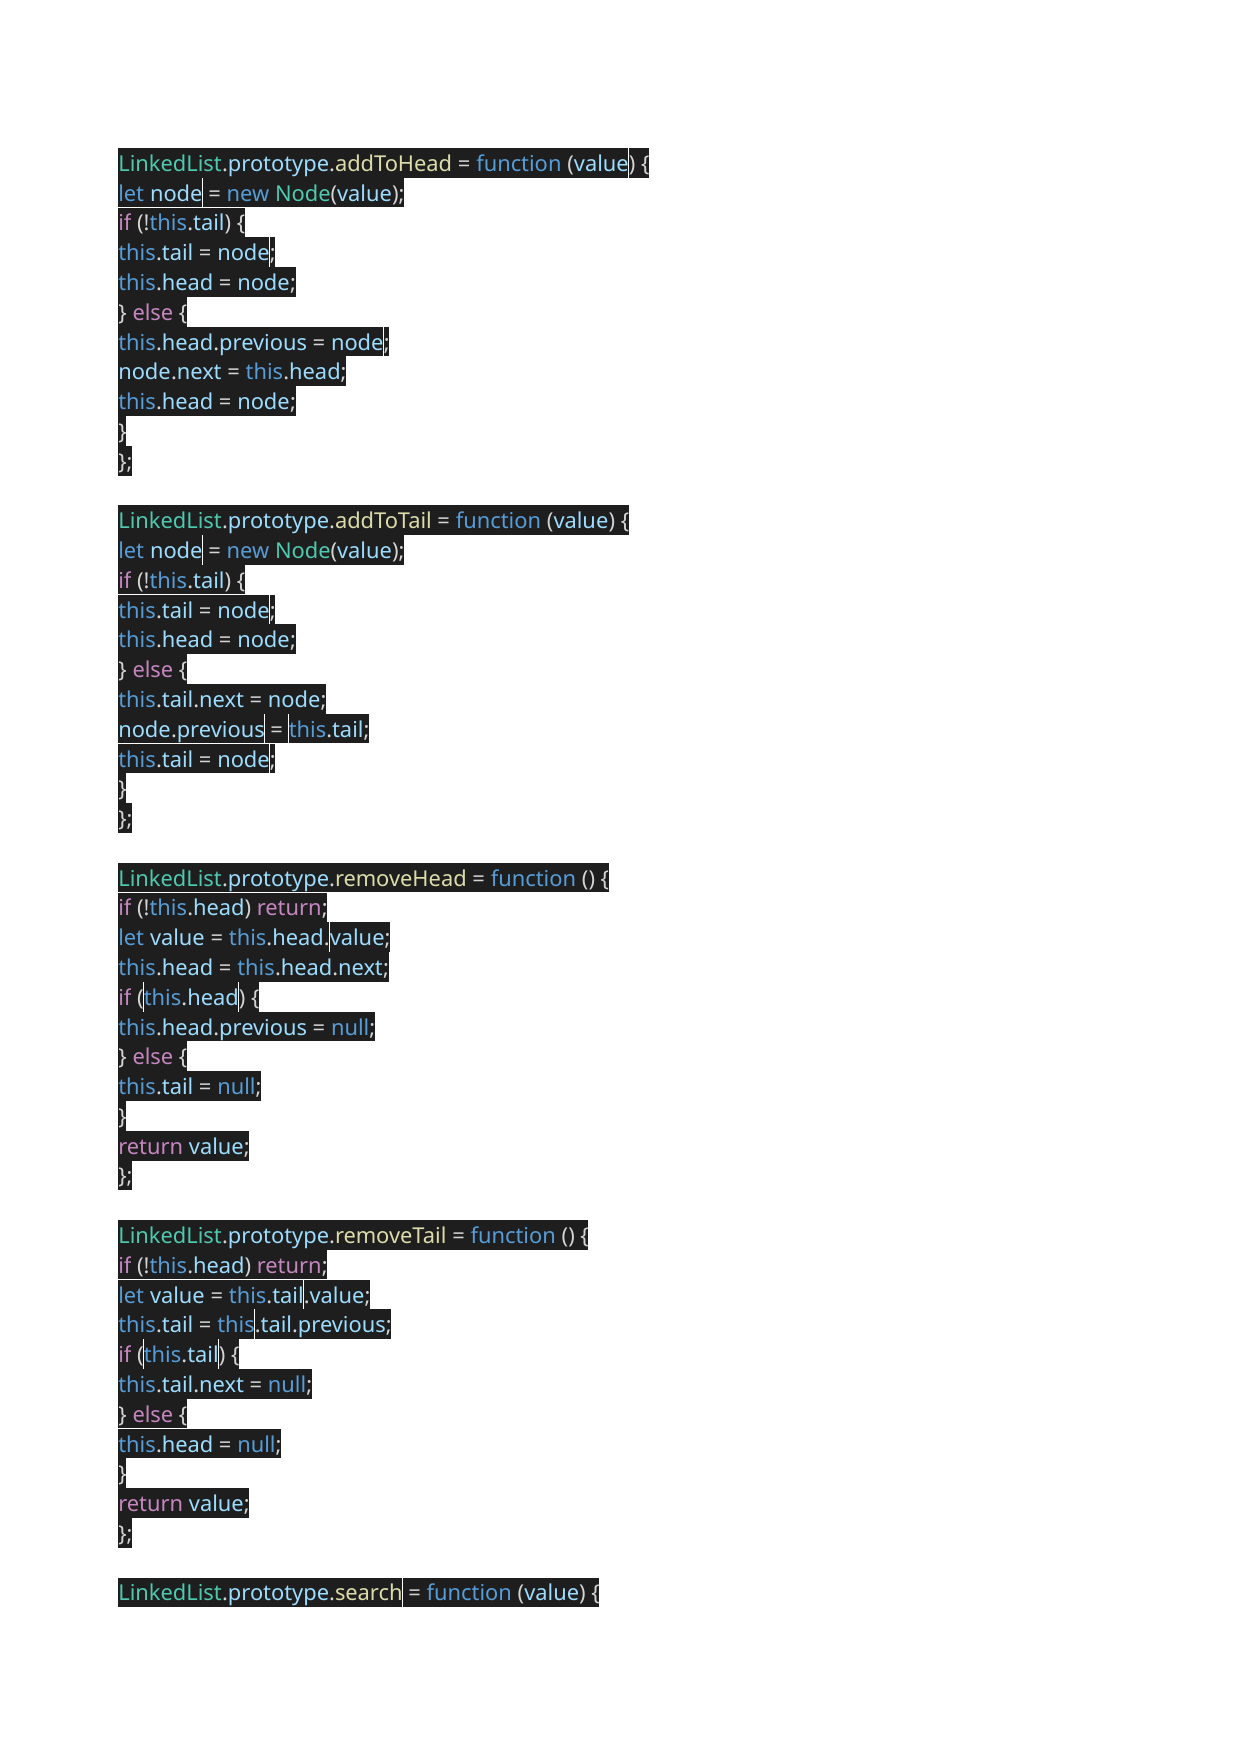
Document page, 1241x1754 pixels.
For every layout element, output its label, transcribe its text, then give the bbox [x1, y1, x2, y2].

text this.tail = node; [118, 594, 1122, 624]
text this.head.previous = node; [118, 327, 1122, 356]
text } [118, 1101, 1122, 1131]
text this.tail.next = node; [118, 684, 1122, 714]
text this.head = this.head.next; [118, 952, 1122, 982]
text LinkedList.prototype.addToHead = function (value) { [118, 148, 1122, 178]
text let node = new Node(value); [118, 178, 1122, 207]
text } [118, 773, 1122, 803]
text this.head.previous = null; [118, 1012, 1122, 1041]
text this.tail = this.tail.previous; [118, 1309, 1122, 1339]
text } else { [118, 1041, 1122, 1071]
text }; [118, 1518, 1122, 1548]
text this.head = null; [118, 1428, 1122, 1458]
text } else { [118, 654, 1122, 684]
text this.tail = null; [118, 1071, 1122, 1101]
text if (!this.tail) { [118, 207, 1122, 237]
text if (!this.tail) { [118, 565, 1122, 594]
text } [118, 416, 1122, 446]
text let value = this.tail.value; [118, 1279, 1122, 1309]
text LinkedList.prototype.removeHead = function () { [118, 863, 1122, 892]
text this.tail = node; [118, 237, 1122, 267]
text let node = new Node(value); [118, 535, 1122, 565]
text if (this.head) { [118, 982, 1122, 1012]
text if (!this.head) return; [118, 1250, 1122, 1279]
text }; [118, 803, 1122, 833]
text if (this.tail) { [118, 1339, 1122, 1369]
text this.head = node; [118, 267, 1122, 297]
text } else { [118, 1399, 1122, 1428]
text LinkedList.prototype.addToTail = function (value) { [118, 505, 1122, 535]
text let value = this.head.value; [118, 922, 1122, 952]
text this.tail.next = null; [118, 1369, 1122, 1399]
text this.tail = node; [118, 743, 1122, 773]
text }; [118, 446, 1122, 476]
text node.previous = this.tail; [118, 714, 1122, 743]
text return value; [118, 1488, 1122, 1518]
text return value; [118, 1131, 1122, 1161]
text node.next = this.head; [118, 356, 1122, 386]
text this.head = node; [118, 386, 1122, 416]
text } [118, 1458, 1122, 1488]
text } else { [118, 297, 1122, 327]
text LinkedList.prototype.search = function (value) { [118, 1577, 1122, 1607]
text LinkedList.prototype.removeTail = function () { [118, 1220, 1122, 1250]
text }; [118, 1161, 1122, 1190]
text if (!this.head) return; [118, 892, 1122, 922]
text this.head = node; [118, 624, 1122, 654]
